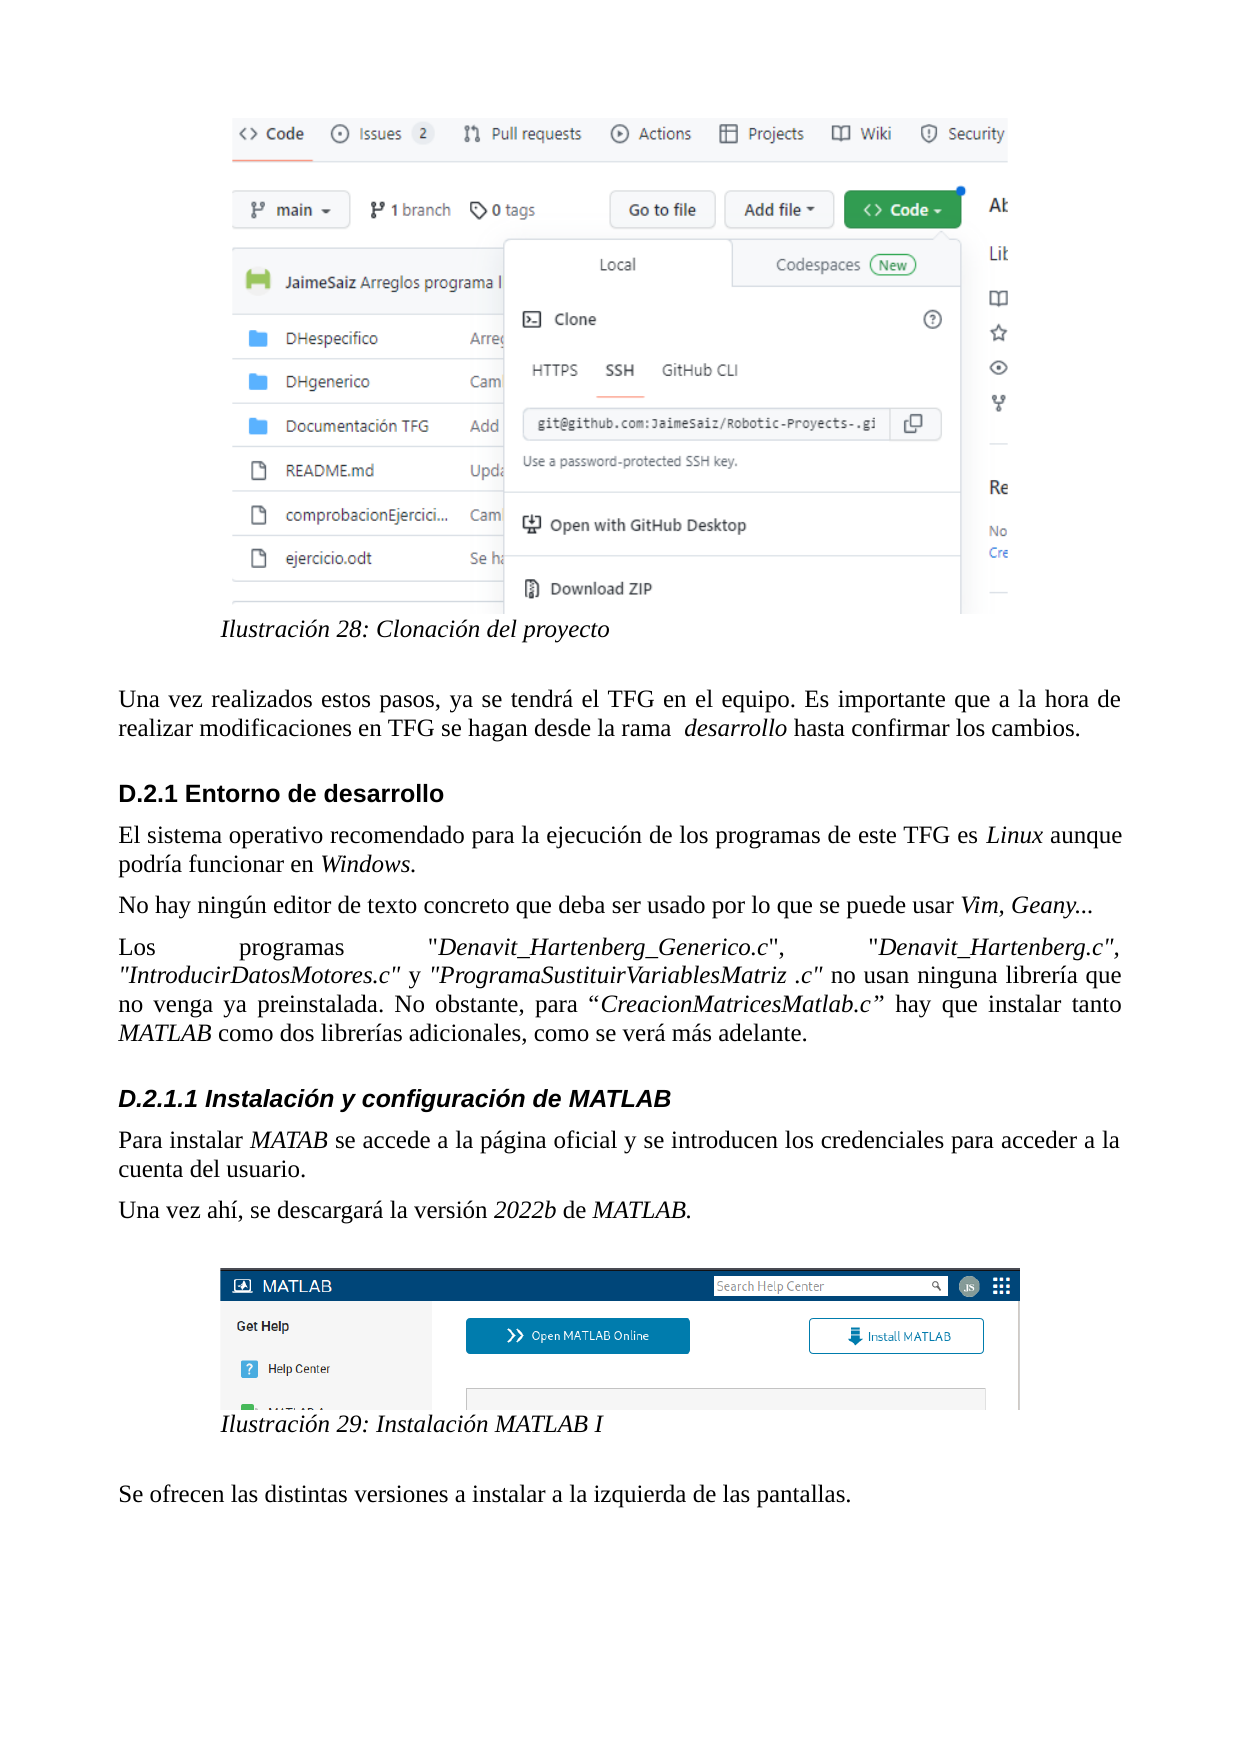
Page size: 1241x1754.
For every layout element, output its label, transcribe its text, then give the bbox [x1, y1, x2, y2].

text Los programas "Denavit_Hartenberg_Generico.c", "Denavit_Hartenberg.c", "IntroducirDatosMotores.c" y "ProgramaSustituirVariablesMatriz .c" no usan ninguna librería que no venga ya preinstalada. No obstante, para “CreacionMatricesMatlab.c” hay que instalar tanto MATLAB como dos librerías adicionales, como se verá más adelante. [118, 932, 1122, 1047]
text El sistema operativo recomendado para la ejecución de los programas de este TFG es Linux aunque podría funcionar en Windows. [118, 820, 1122, 878]
text Una vez realizados estos pasos, ya se tendrá el TFG en el equipo. Es importante que a la hora de realizar modificaciones en TFG se hagan desde la rama desarrollo hasta confirmar los cambios. [118, 684, 1122, 742]
text No hay ningún editor de texto concreto que deba ser usado por lo que se puede usar Vim, Geany... [118, 890, 1122, 919]
text Ilustración 29: Instalación MATLAB I [220, 1410, 1020, 1438]
subtitle D.2.1.1 Instalación y configuración de MATLAB [118, 1084, 1122, 1113]
text Se ofrecen las distintas versiones a instalar a la izquierda de las pantallas. [118, 1479, 1122, 1508]
text Para instalar MATAB se accede a la página oficial y se introducen los credenciales para acceder a la cuenta del usuario. [118, 1125, 1122, 1183]
subtitle D.2.1 Entorno de desarrollo [118, 779, 1122, 808]
text Ilustración 28: Clonación del proyecto [220, 131, 1020, 643]
text Una vez ahí, se descargará la versión 2022b de MATLAB. [118, 1195, 1122, 1224]
